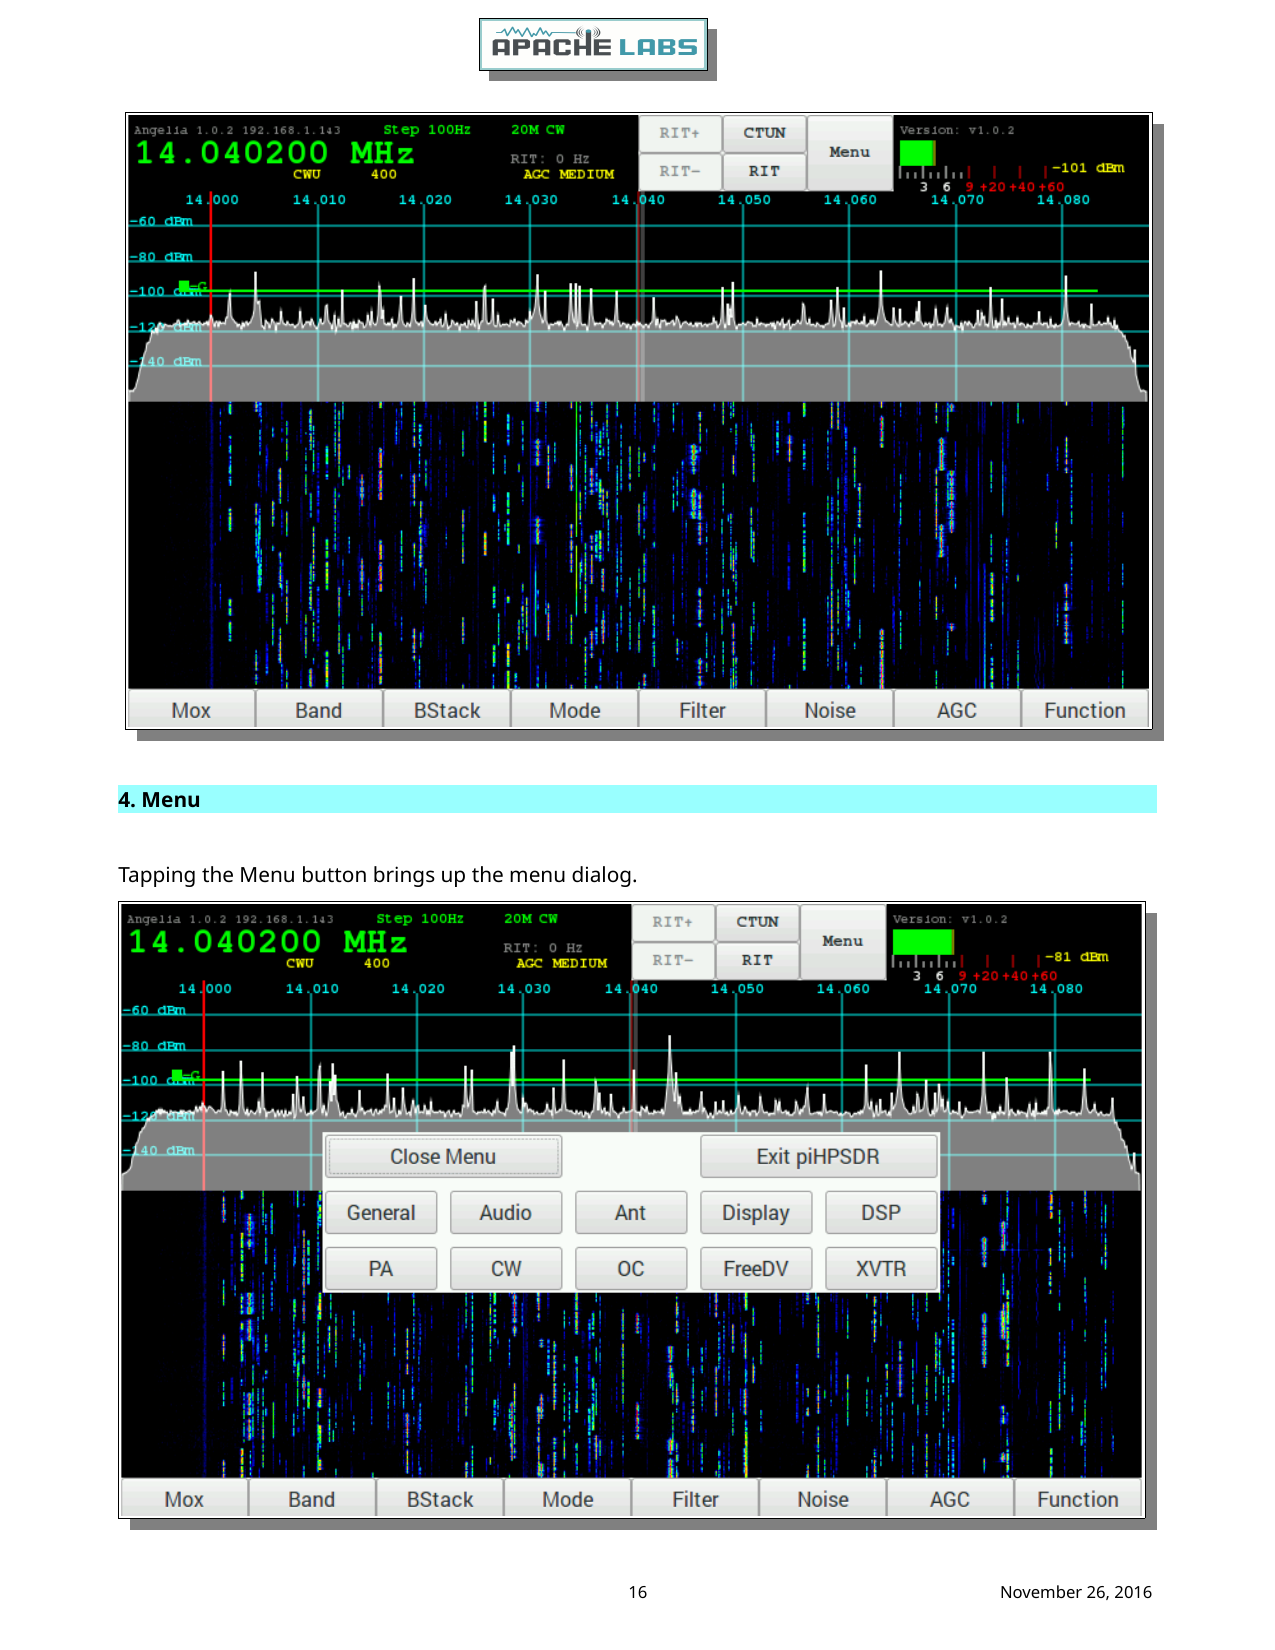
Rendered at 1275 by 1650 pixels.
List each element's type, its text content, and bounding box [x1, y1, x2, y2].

picture [121, 904, 1142, 1516]
picture [482, 21, 704, 68]
picture [128, 115, 1149, 727]
subtitle 4. Menu [201, 785, 1157, 813]
text Tapping the Menu button brings up the menu dialog. [118, 860, 1157, 889]
